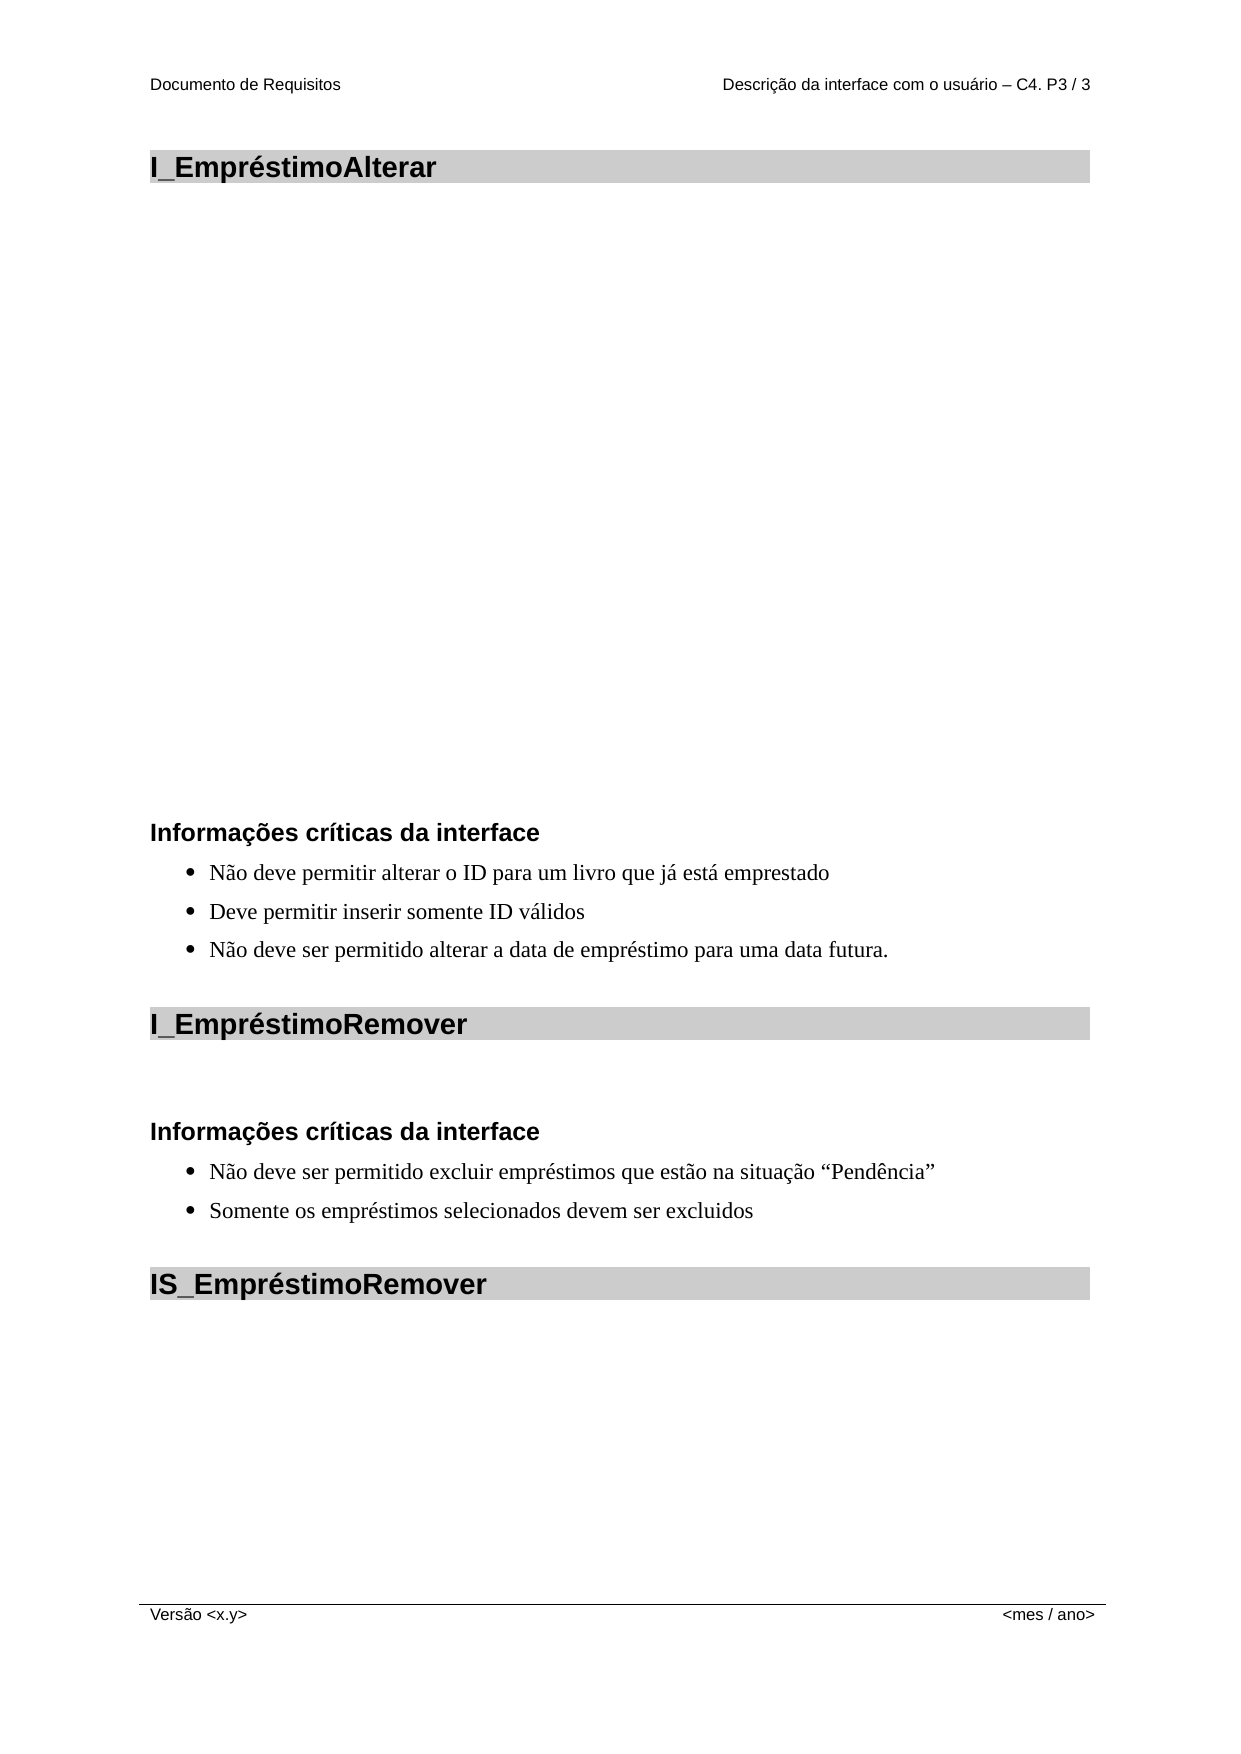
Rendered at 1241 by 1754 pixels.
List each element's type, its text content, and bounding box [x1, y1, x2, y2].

subtitle IS_EmpréstimoRemover [150, 1267, 1090, 1300]
subtitle Informações críticas da interface [150, 1117, 1090, 1145]
subtitle I_EmpréstimoRemover [150, 1007, 1090, 1040]
list Não deve ser permitido alterar a data de empréstimo para uma data futura. [186, 937, 1090, 963]
list Somente os empréstimos selecionados devem ser excluidos [186, 1197, 1090, 1223]
list Deve permitir inserir somente ID válidos [186, 898, 1090, 924]
subtitle Informações críticas da interface [150, 818, 1090, 846]
list Não deve permitir alterar o ID para um livro que já está emprestado [186, 859, 1090, 885]
subtitle I_EmpréstimoAlterar [150, 150, 1090, 183]
list Não deve ser permitido excluir empréstimos que estão na situação “Pendência” [186, 1158, 1090, 1184]
